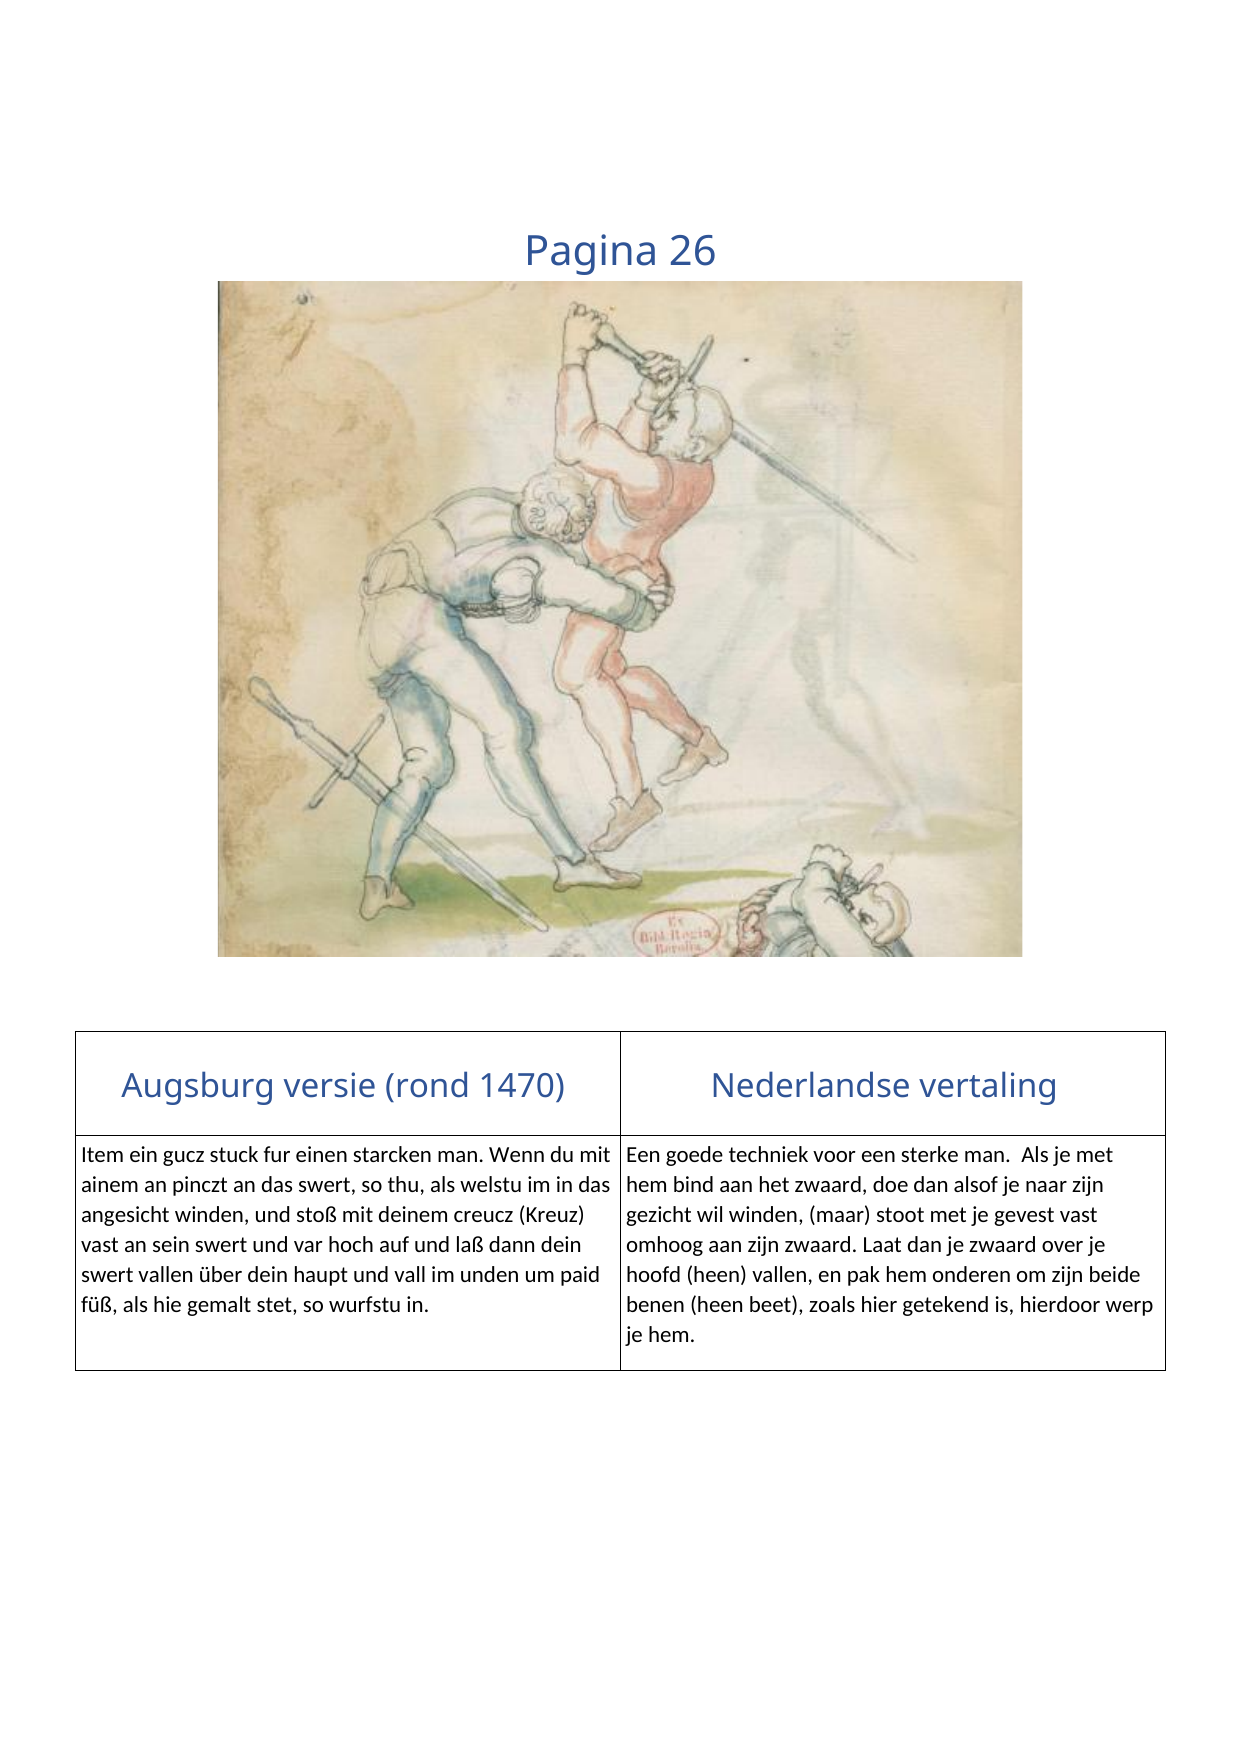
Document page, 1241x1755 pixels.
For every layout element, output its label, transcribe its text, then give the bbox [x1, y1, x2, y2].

table_header Nederlandse vertaling [621, 1032, 1165, 1134]
subtitle Pagina 26 [75, 221, 1165, 278]
table_cell Item ein gucz stuck fur einen starcken man. Wenn du mit ainem an pinczt an das swert, so thu, als welstu im in das angesicht winden, und stoß mit deinem creucz (Kreuz) vast an sein swert und var hoch auf und laß dann dein swert vallen über dein haupt und vall im unden um paid füß, als hie gemalt stet, so wurfstu in. [76, 1136, 620, 1370]
table_cell Een goede techniek voor een sterke man. Als je met hem bind aan het zwaard, doe dan alsof je naar zijn gezicht wil winden, (maar) stoot met je gevest vast omhoog aan zijn zwaard. Laat dan je zwaard over je hoofd (heen) vallen, en pak hem onderen om zijn beide benen (heen beet), zoals hier getekend is, hierdoor werp je hem. [621, 1136, 1165, 1370]
picture [217, 281, 1023, 957]
table_header Augsburg versie (rond 1470) [76, 1032, 620, 1134]
